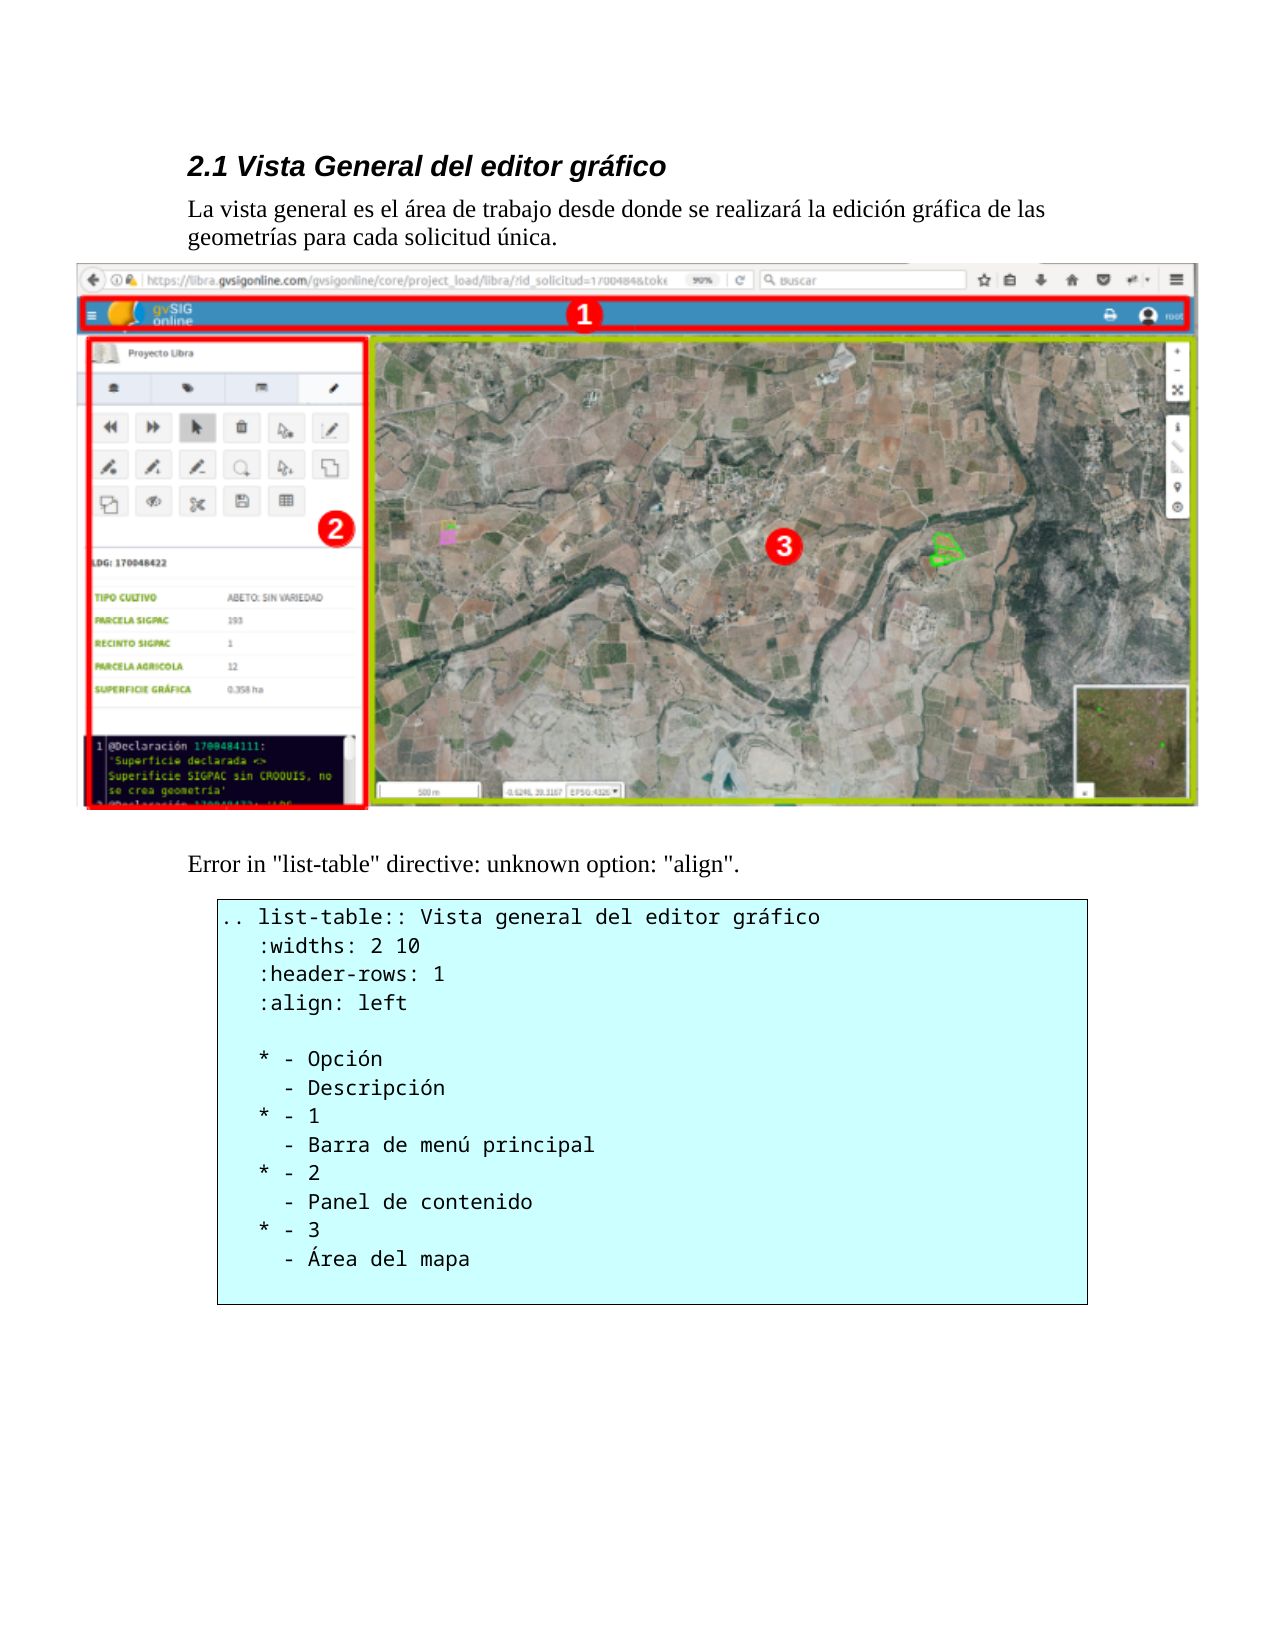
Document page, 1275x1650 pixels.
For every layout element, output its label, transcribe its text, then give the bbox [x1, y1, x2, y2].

text Error in "list-table" directive: unknown option: "align". [187, 850, 1087, 878]
subtitle 2.1 Vista General del editor gráfico [187, 150, 1087, 183]
text .. list-table:: Vista general del editor gráfico :widths: 2 10 :header-rows: 1 :align: left * - Opción - Descripción * - 1 - Barra de menú principal * - 2 - Panel de contenido * - 3 - Área del mapa [218, 900, 1087, 1304]
text La vista general es el área de trabajo desde donde se realizará la edición gráfica de las geometrías para cada solicitud única. [187, 195, 1087, 251]
picture [76, 263, 1199, 810]
